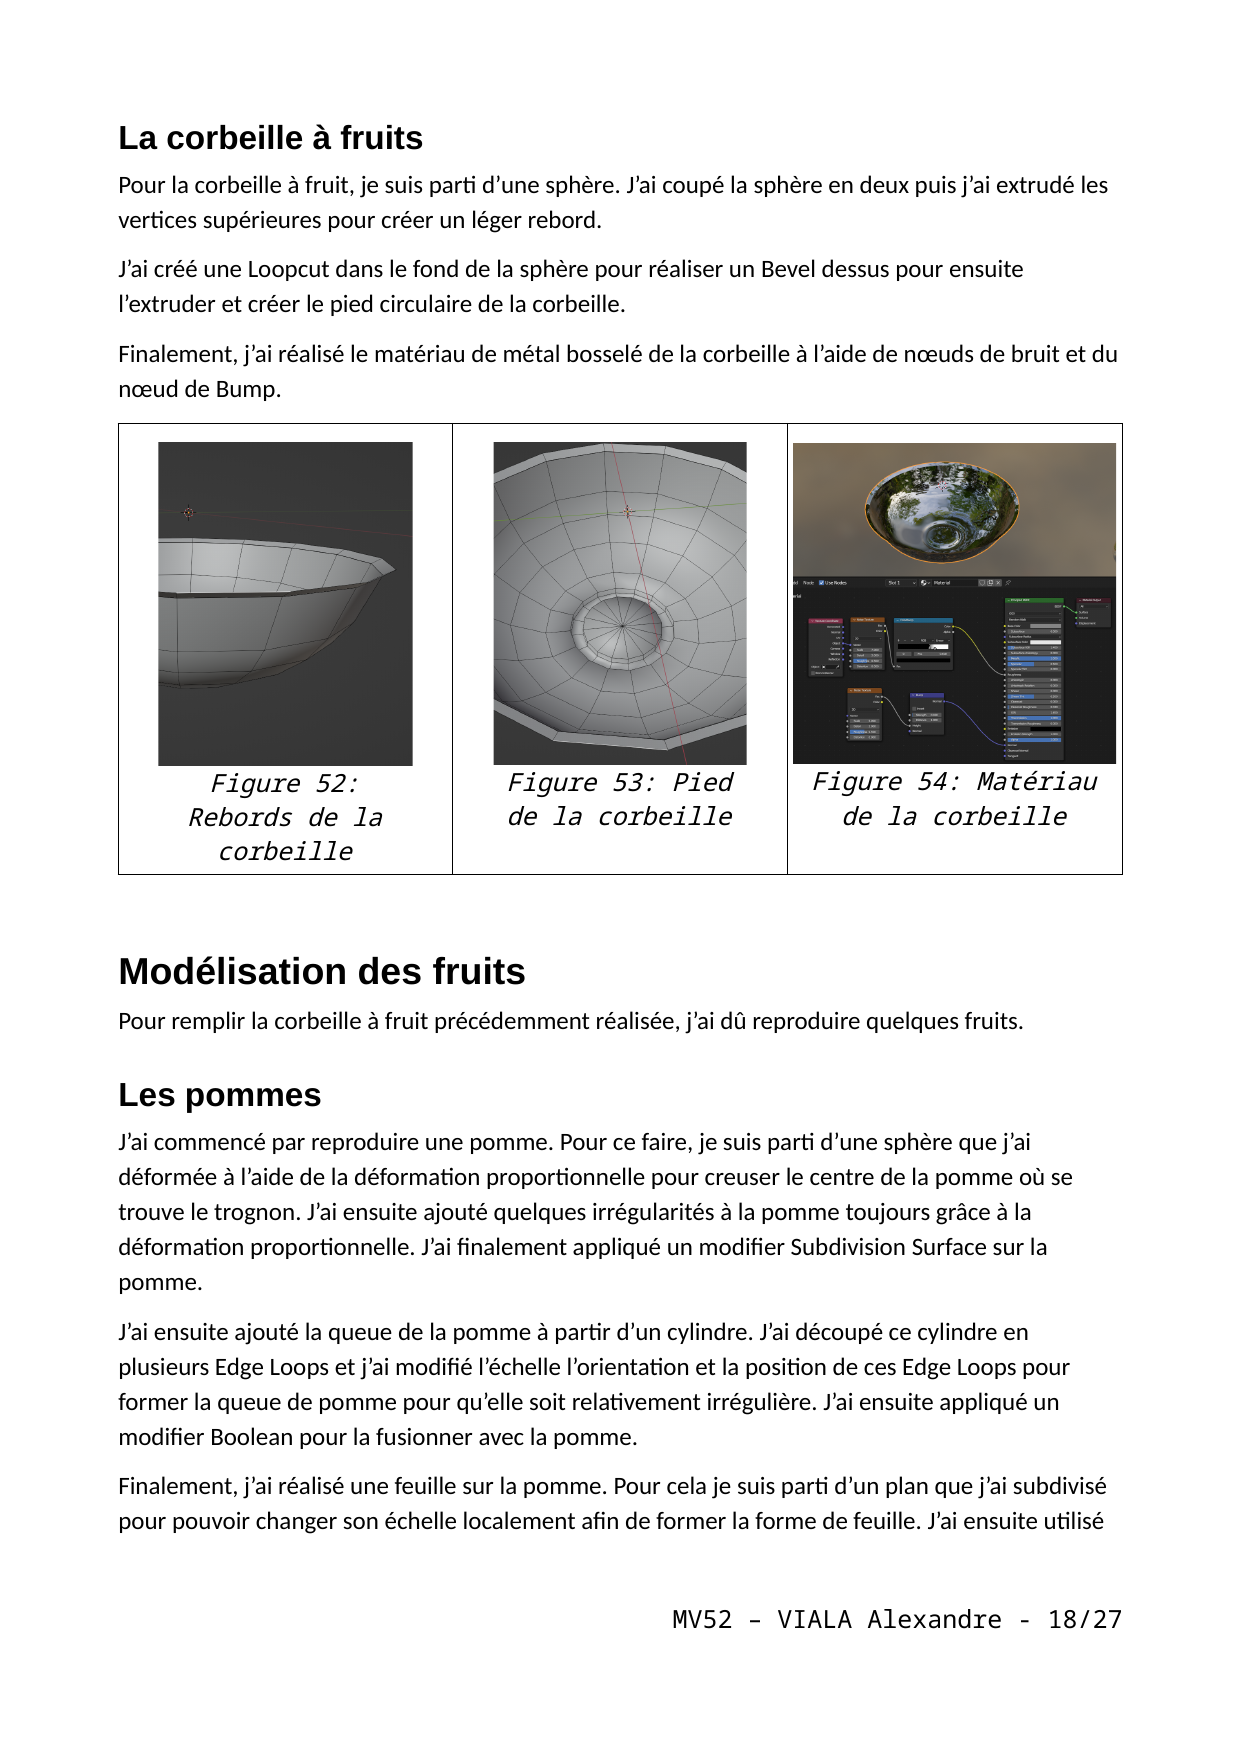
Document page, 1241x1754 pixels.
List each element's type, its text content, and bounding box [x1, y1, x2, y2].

subtitle Modélisation des fruits [118, 949, 1122, 992]
picture [493, 442, 747, 765]
table_header [453, 424, 787, 873]
picture [793, 443, 1117, 764]
text J’ai créé une Loopcut dans le fond de la sphère pour réaliser un Bevel dessus pour ensuite l’extruder et créer le pied circulaire de la corbeille. [118, 254, 1122, 319]
picture [158, 442, 413, 766]
table_header [788, 424, 1122, 873]
text J’ai commencé par reproduire une pomme. Pour ce faire, je suis parti d’une sphère que j’ai déformée à l’aide de la déformation proportionnelle pour creuser le centre de la pomme où se trouve le trognon. J’ai ensuite ajouté quelques irrégularités à la pomme toujours grâce à la déformation proportionnelle. J’ai finalement appliqué un modifier Subdivision Surface sur la pomme. [118, 1126, 1122, 1297]
subtitle Les pommes [118, 1075, 1122, 1114]
text Pour la corbeille à fruit, je suis parti d’une sphère. J’ai coupé la sphère en deux puis j’ai extrudé les vertices supérieures pour créer un léger rebord. [118, 169, 1122, 234]
text J’ai ensuite ajouté la queue de la pomme à partir d’un cylindre. J’ai découpé ce cylindre en plusieurs Edge Loops et j’ai modifié l’échelle l’orientation et la position de ces Edge Loops pour former la queue de pomme pour qu’elle soit relativement irrégulière. J’ai ensuite appliqué un modifier Boolean pour la fusionner avec la pomme. [118, 1316, 1122, 1451]
subtitle La corbeille à fruits [118, 118, 1122, 157]
text Finalement, j’ai réalisé une feuille sur la pomme. Pour cela je suis parti d’un plan que j’ai subdivisé pour pouvoir changer son échelle localement afin de former la forme de feuille. J’ai ensuite utilisé [118, 1470, 1122, 1536]
text Pour remplir la corbeille à fruit précédemment réalisée, j’ai dû reproduire quelques fruits. [118, 1005, 1122, 1035]
table_header [119, 424, 452, 873]
text Finalement, j’ai réalisé le matériau de métal bosselé de la corbeille à l’aide de nœuds de bruit et du nœud de Bump. [118, 338, 1122, 404]
